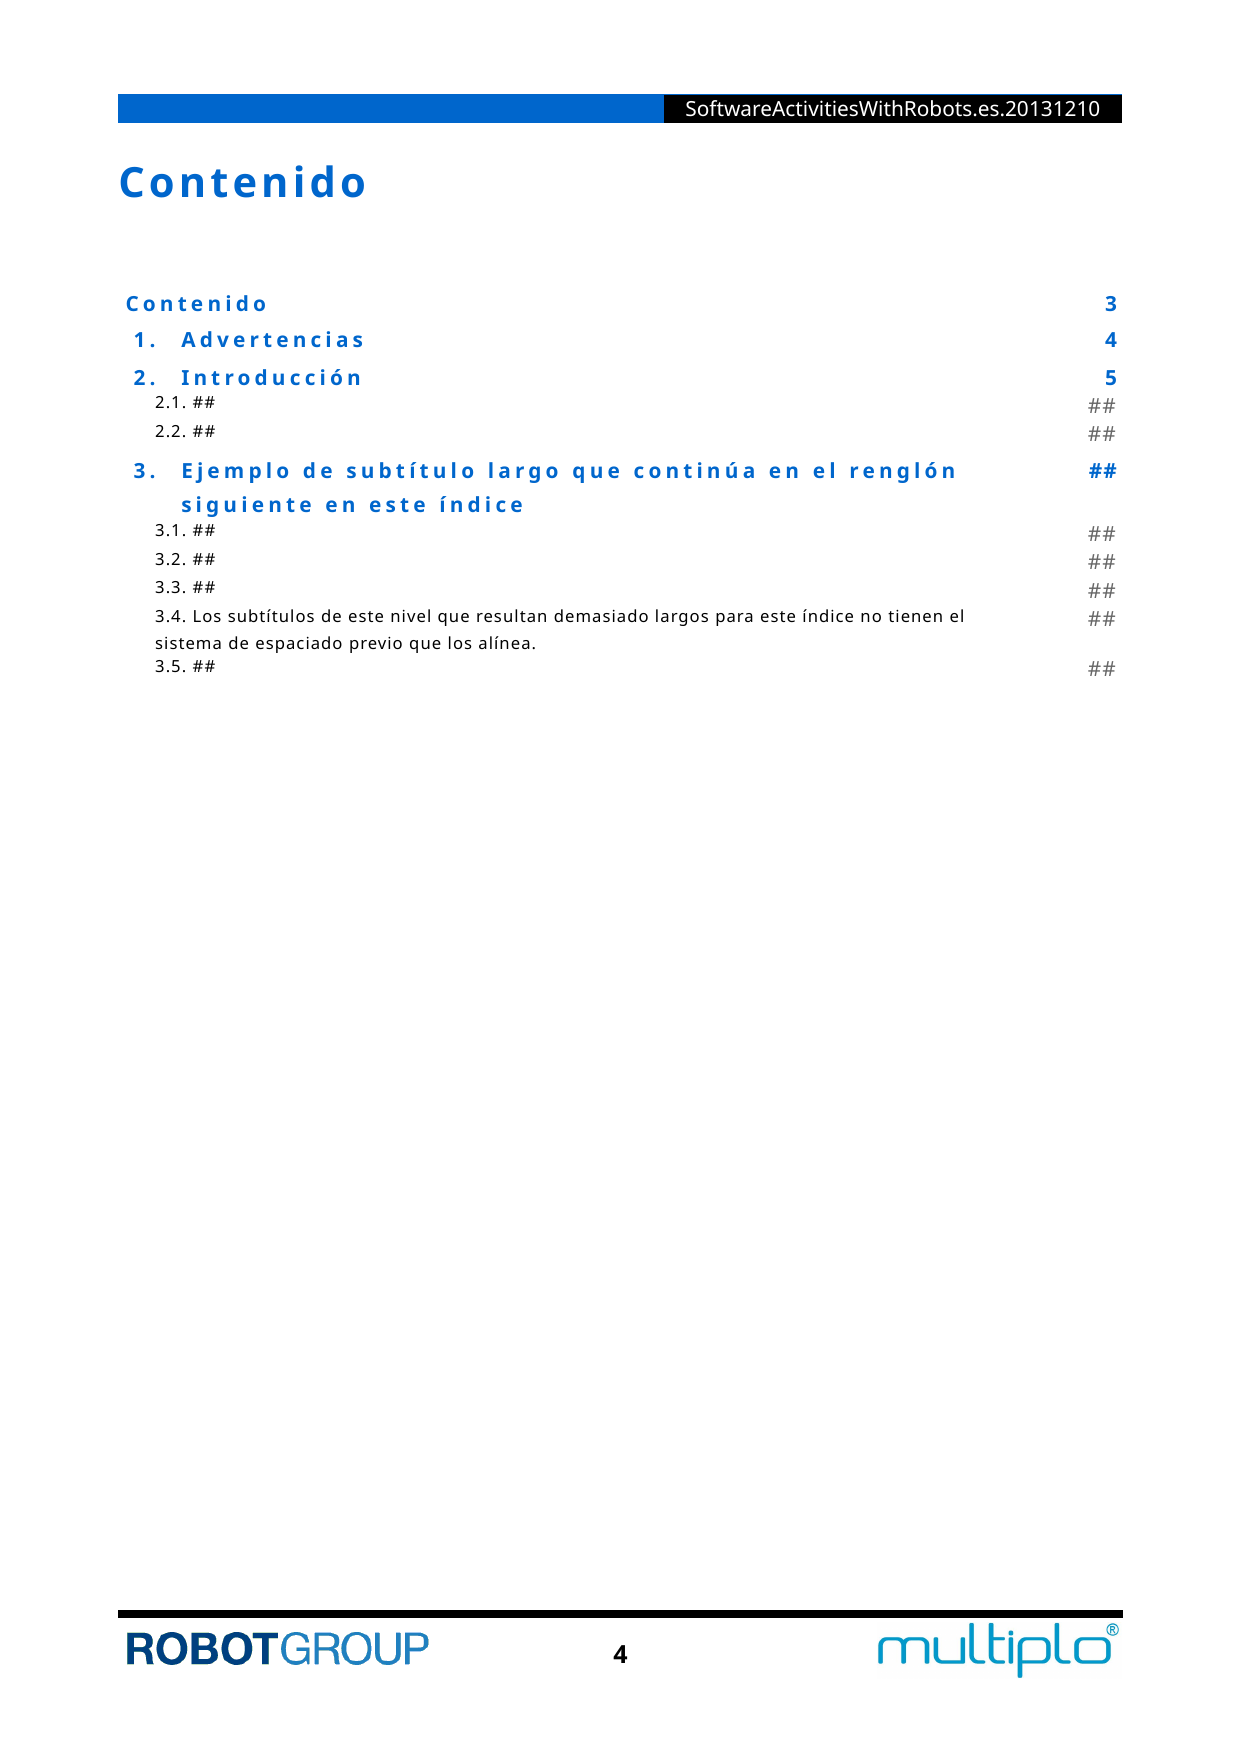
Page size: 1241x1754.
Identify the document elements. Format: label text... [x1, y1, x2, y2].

table_header Contenido [118, 289, 1034, 317]
table_cell ## [1034, 548, 1124, 576]
table_cell 3.3. ## [118, 576, 1034, 604]
table_cell 2.2. ## [118, 420, 1034, 448]
table_cell [118, 317, 1034, 326]
table_header 3 [1034, 289, 1124, 317]
table_cell 3.5. ## [118, 654, 1034, 683]
table_cell 4 [1034, 326, 1124, 354]
table_cell ## [1034, 420, 1124, 448]
table_cell ## [1034, 576, 1124, 604]
table_cell 2.1. ## [118, 391, 1034, 419]
table_cell ## [1034, 519, 1124, 547]
table_cell 3.2. ## [118, 548, 1034, 576]
table_cell 3. Ejemplo de subtítulo largo que continúa en el renglón siguiente en este índice [118, 456, 1034, 519]
table_cell [1034, 354, 1124, 363]
table_cell 2. Introducción [118, 363, 1034, 391]
table_cell [1034, 683, 1124, 691]
table_cell [118, 683, 1034, 691]
table_cell ## [1034, 456, 1124, 519]
table_cell 1. Advertencias [118, 326, 1034, 354]
table_cell ## [1034, 391, 1124, 419]
table_cell [1034, 448, 1124, 456]
table_cell [118, 448, 1034, 456]
table_cell 3.1. ## [118, 519, 1034, 547]
text Contenido [118, 152, 1122, 209]
table_cell 5 [1034, 363, 1124, 391]
table_cell 3.4. Los subtítulos de este nivel que resultan demasiado largos para este índice no tienen el sistema de espaciado previo que los alínea. [118, 604, 1034, 654]
table_cell [118, 354, 1034, 363]
picture [877, 1622, 1123, 1679]
table_cell [1034, 317, 1124, 326]
table_cell ## [1034, 654, 1124, 683]
picture [118, 1622, 434, 1673]
table_cell ## [1034, 604, 1124, 654]
